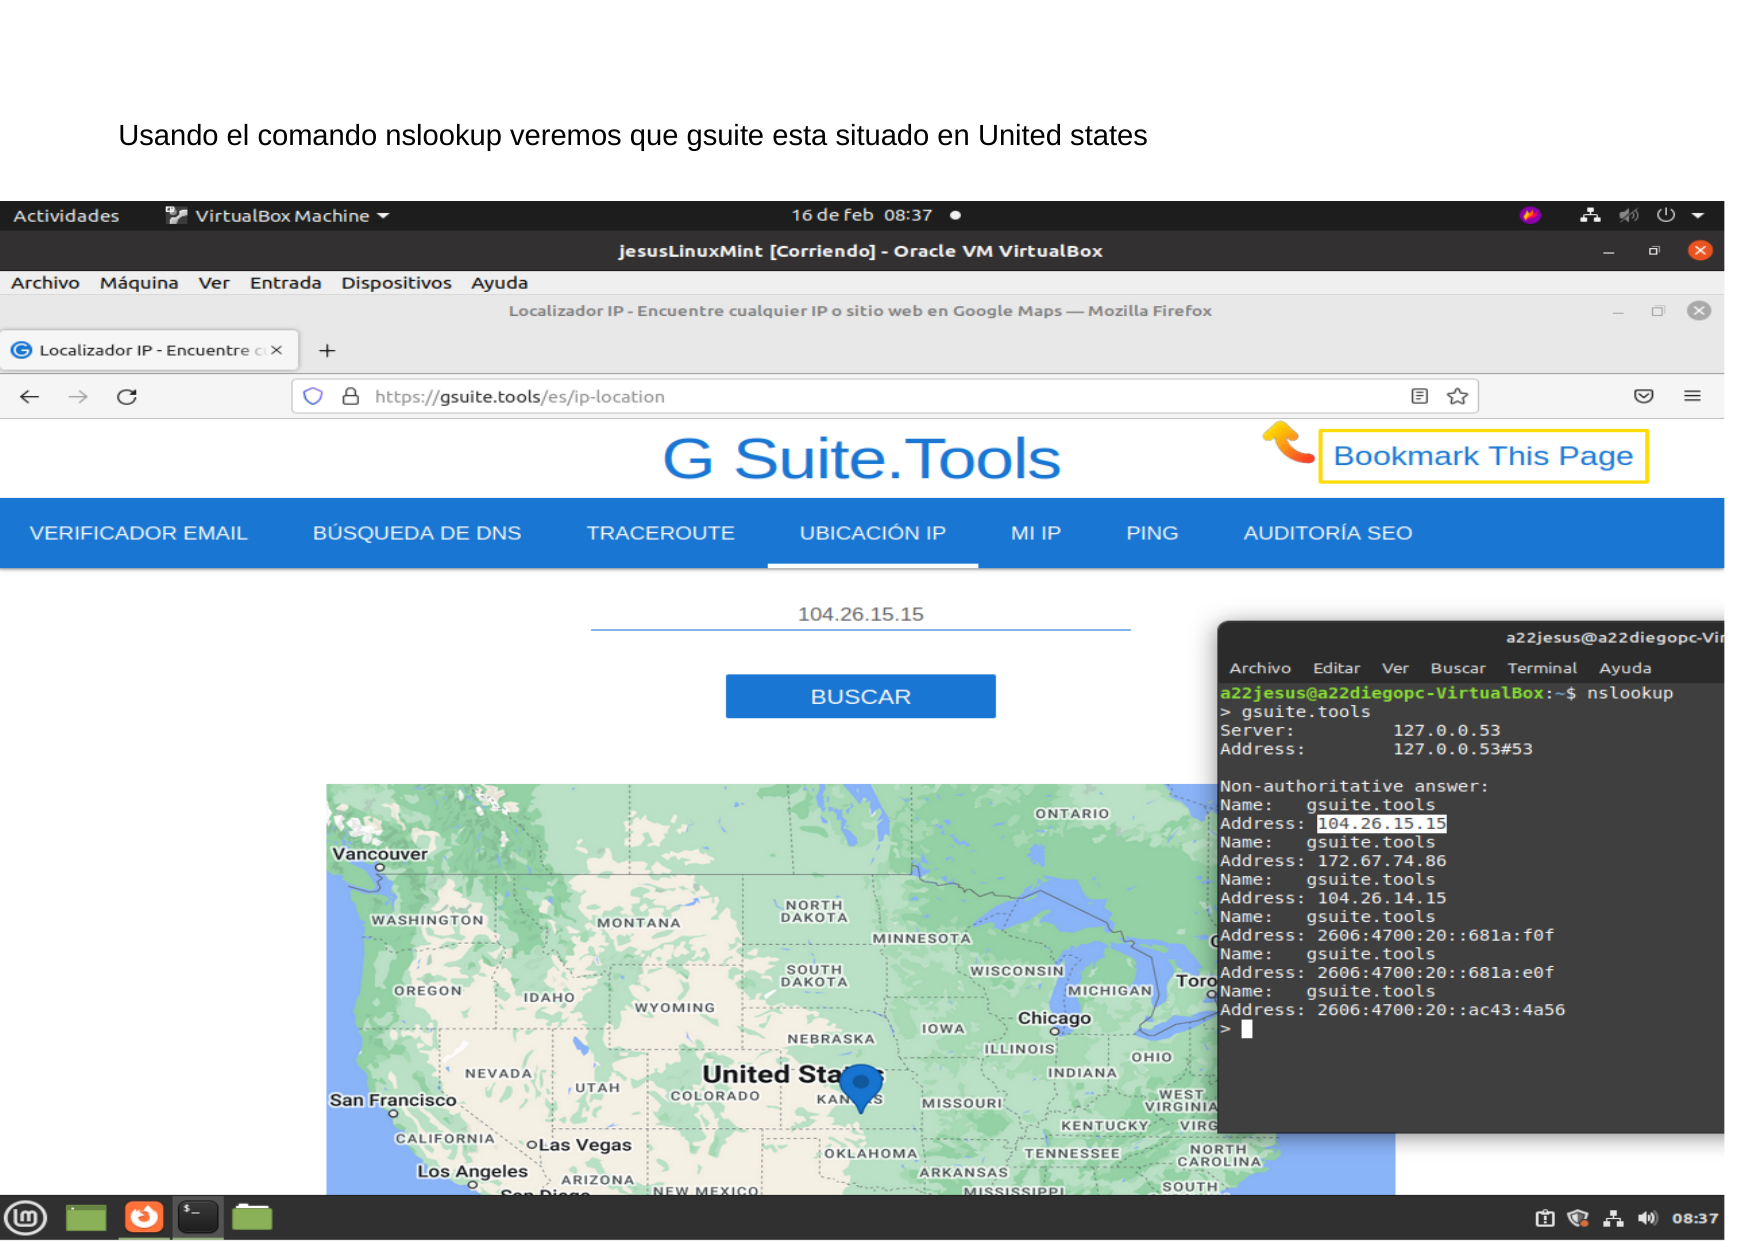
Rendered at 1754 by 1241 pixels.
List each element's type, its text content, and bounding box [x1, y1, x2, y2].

text Usando el comando nslookup veremos que gsuite esta situado en United states [118, 118, 1636, 152]
picture [0, 201, 1725, 1241]
